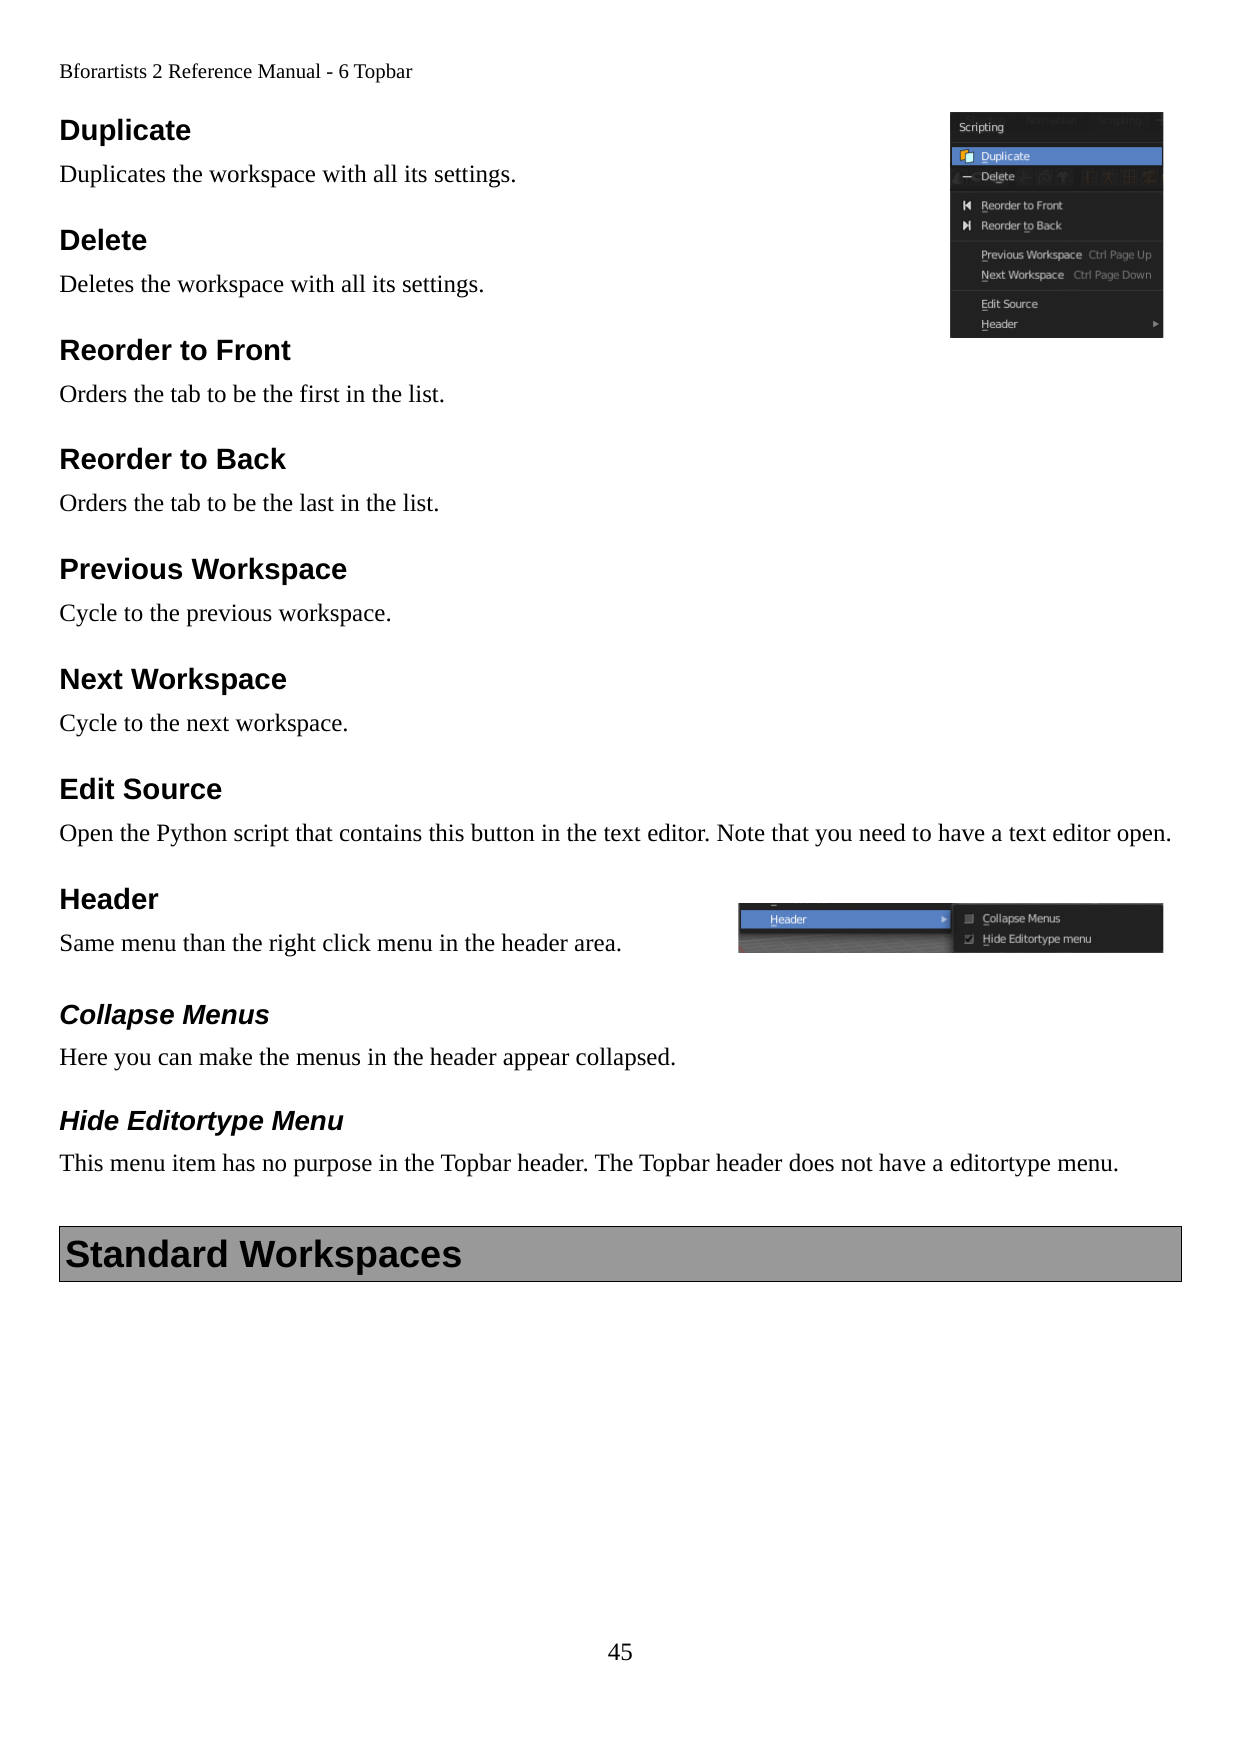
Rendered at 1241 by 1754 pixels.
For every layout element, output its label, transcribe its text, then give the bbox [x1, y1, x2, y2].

subtitle Collapse Menus [59, 998, 1181, 1030]
text Open the Python script that contains this button in the text editor. Note that you need to have a text editor open. [59, 818, 1181, 847]
subtitle Reorder to Back [59, 442, 1181, 476]
subtitle [1164, 222, 1181, 256]
subtitle Delete [59, 222, 950, 256]
subtitle Edit Source [59, 772, 1181, 806]
picture [738, 903, 1164, 953]
subtitle Hide Editortype Menu [59, 1104, 1181, 1136]
subtitle [1164, 113, 1181, 146]
subtitle Previous Workspace [59, 552, 1181, 586]
text Orders the tab to be the first in the list. [59, 379, 1181, 407]
subtitle Duplicate [59, 113, 950, 146]
text Orders the tab to be the last in the list. [59, 488, 1181, 517]
text This menu item has no purpose in the Topbar header. The Topbar header does not have a editortype menu. [59, 1148, 1181, 1177]
table_header Standard Workspaces [60, 1227, 1181, 1281]
subtitle Reorder to Front [59, 332, 1181, 366]
subtitle Next Workspace [59, 662, 1181, 696]
text Cycle to the previous workspace. [59, 598, 1181, 627]
text Deletes the workspace with all its settings. [59, 269, 950, 297]
picture [950, 112, 1164, 338]
subtitle Header [59, 882, 1181, 916]
text Same menu than the right click menu in the header area. [59, 928, 1181, 957]
text Cycle to the next workspace. [59, 708, 1181, 737]
text Duplicates the workspace with all its settings. [59, 159, 950, 188]
text Here you can make the menus in the header appear collapsed. [59, 1042, 1181, 1071]
